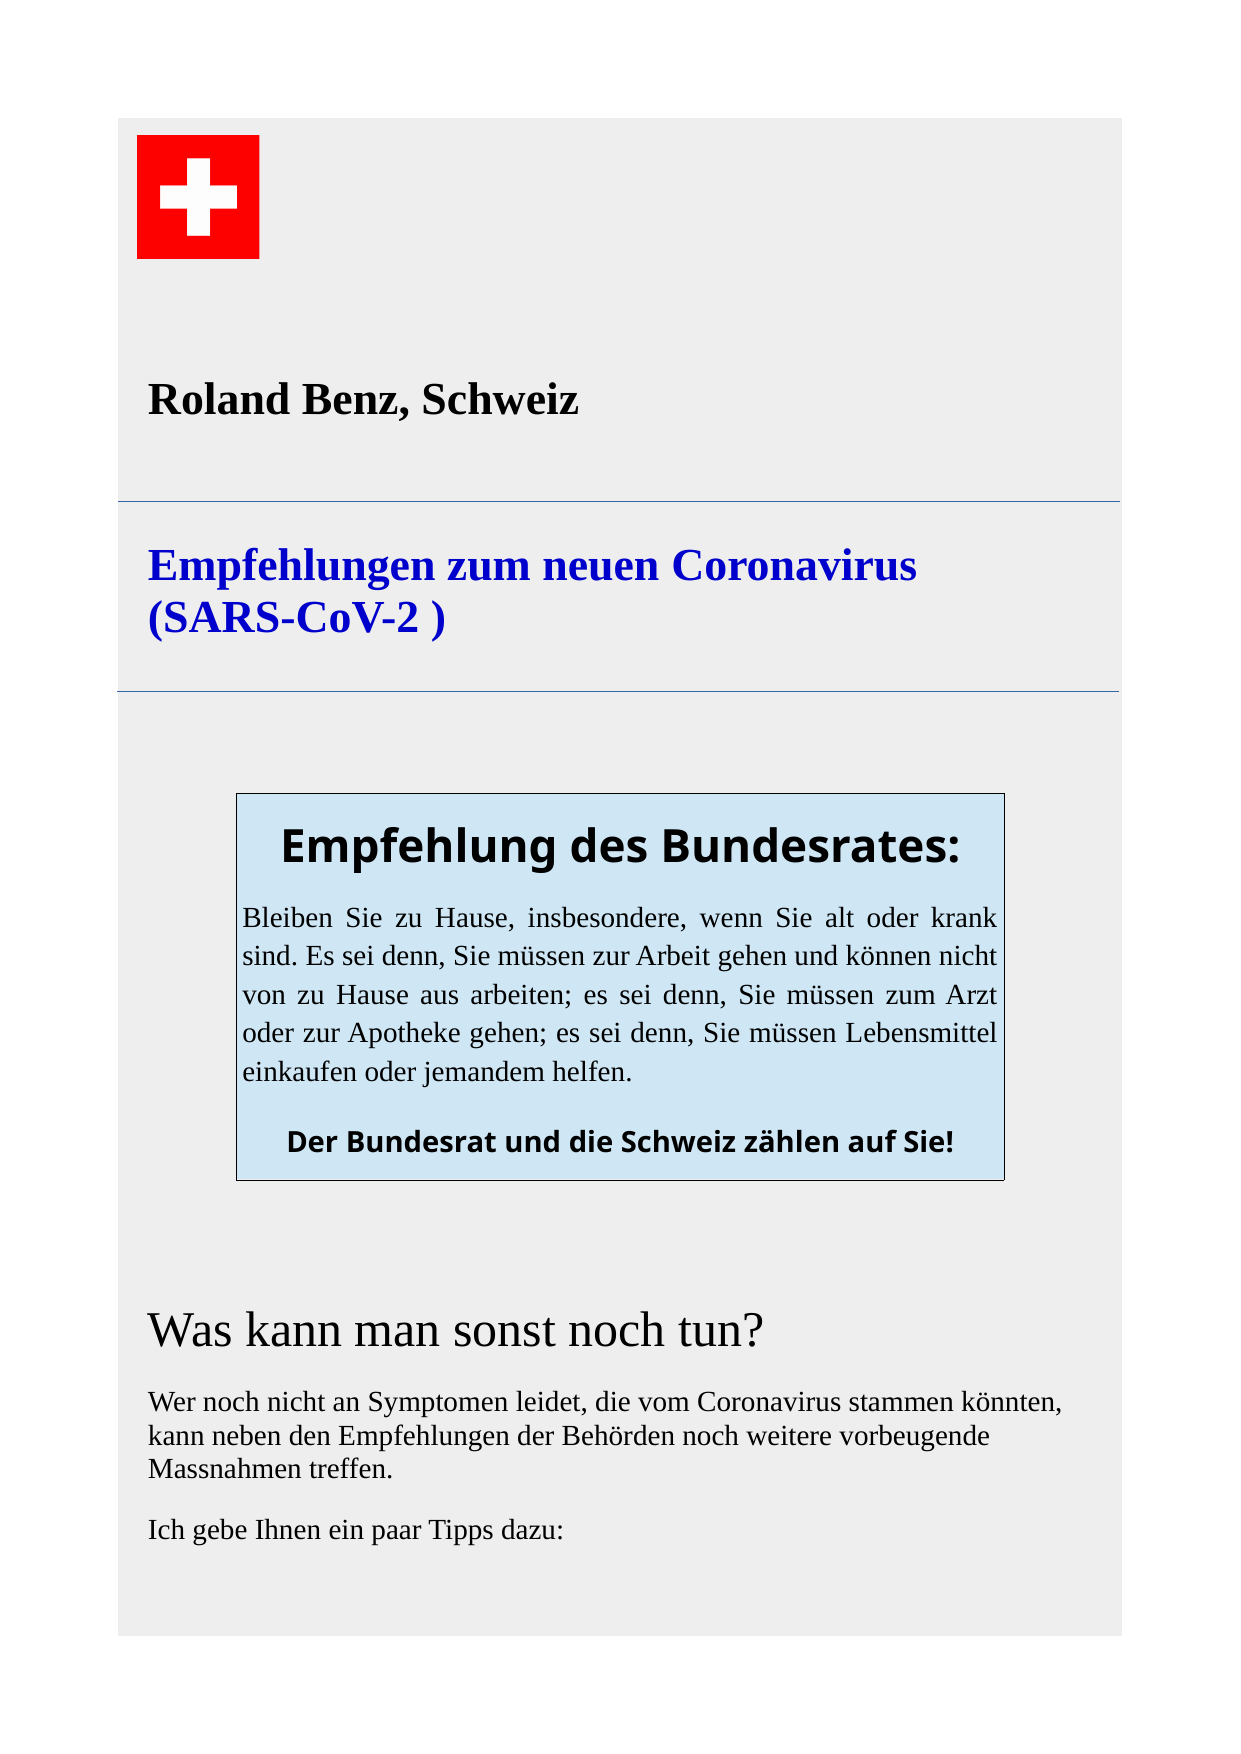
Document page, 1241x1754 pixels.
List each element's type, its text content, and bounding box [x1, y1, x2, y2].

picture [137, 135, 260, 259]
subtitle Roland Benz, Schweiz [148, 371, 1122, 424]
subtitle Ich gebe Ihnen ein paar Tipps dazu: [148, 1512, 1122, 1545]
subtitle Empfehlungen zum neuen Coronavirus [148, 537, 1122, 590]
table_header Empfehlung des Bundesrates: [237, 794, 1004, 894]
subtitle (SARS-CoV-2 ) [148, 590, 1122, 643]
table_cell Bleiben Sie zu Hause, insbesondere, wenn Sie alt oder krank sind. Es sei denn, Sie müssen zur Arbeit gehen und können nicht von zu Hause aus arbeiten; es sei denn, Sie müssen zum Arzt oder zur Apotheke gehen; es sei denn, Sie müssen Lebensmittel einkaufen oder jemandem helfen. Der Bundesrat und die Schweiz zählen auf Sie! [237, 894, 1004, 1179]
subtitle Was kann man sonst noch tun? [148, 1299, 1122, 1357]
subtitle Wer noch nicht an Symptomen leidet, die vom Coronavirus stammen könnten, kann neben den Empfehlungen der Behörden noch weitere vorbeugende Massnahmen treffen. [148, 1384, 1122, 1485]
